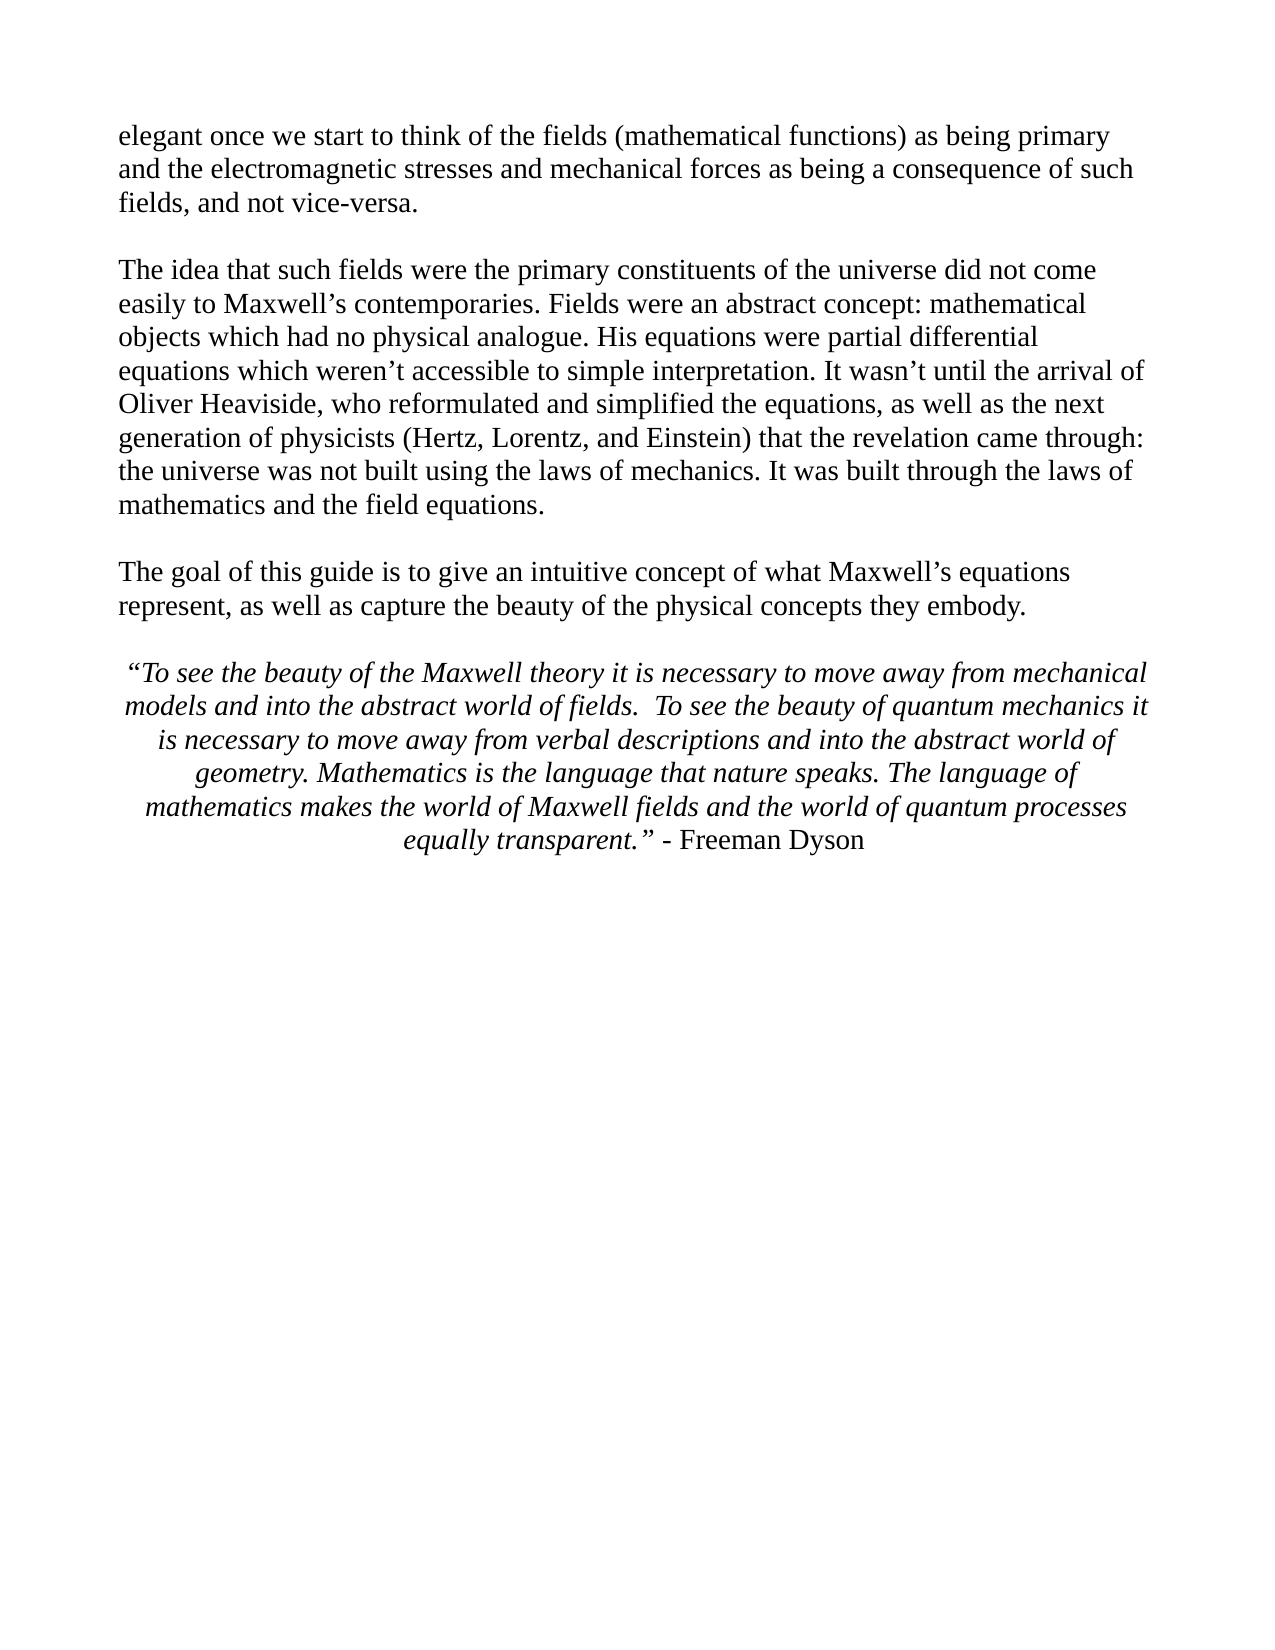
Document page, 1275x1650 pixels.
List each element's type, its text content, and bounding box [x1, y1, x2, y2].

text The idea that such fields were the primary constituents of the universe did not come easily to Maxwell’s contemporaries. Fields were an abstract concept: mathematical objects which had no physical analogue. His equations were partial differential equations which weren’t accessible to simple interpretation. It wasn’t until the arrival of Oliver Heaviside, who reformulated and simplified the equations, as well as the next generation of physicists (Hertz, Lorentz, and Einstein) that the revelation came through: the universe was not built using the laws of mechanics. It was built through the laws of mathematics and the field equations. [118, 252, 1157, 521]
text “To see the beauty of the Maxwell theory it is necessary to move away from mechanical models and into the abstract world of fields. To see the beauty of quantum mechanics it is necessary to move away from verbal descriptions and into the abstract world of geometry. Mathematics is the language that nature speaks. The language of mathematics makes the world of Maxwell fields and the world of quantum processes equally transparent.” - Freeman Dyson [118, 655, 1157, 856]
text elegant once we start to think of the fields (mathematical functions) as being primary and the electromagnetic stresses and mechanical forces as being a consequence of such fields, and not vice-versa. [118, 118, 1157, 219]
text The goal of this guide is to give an intuitive concept of what Maxwell’s equations represent, as well as capture the beauty of the physical concepts they embody. [118, 554, 1157, 621]
